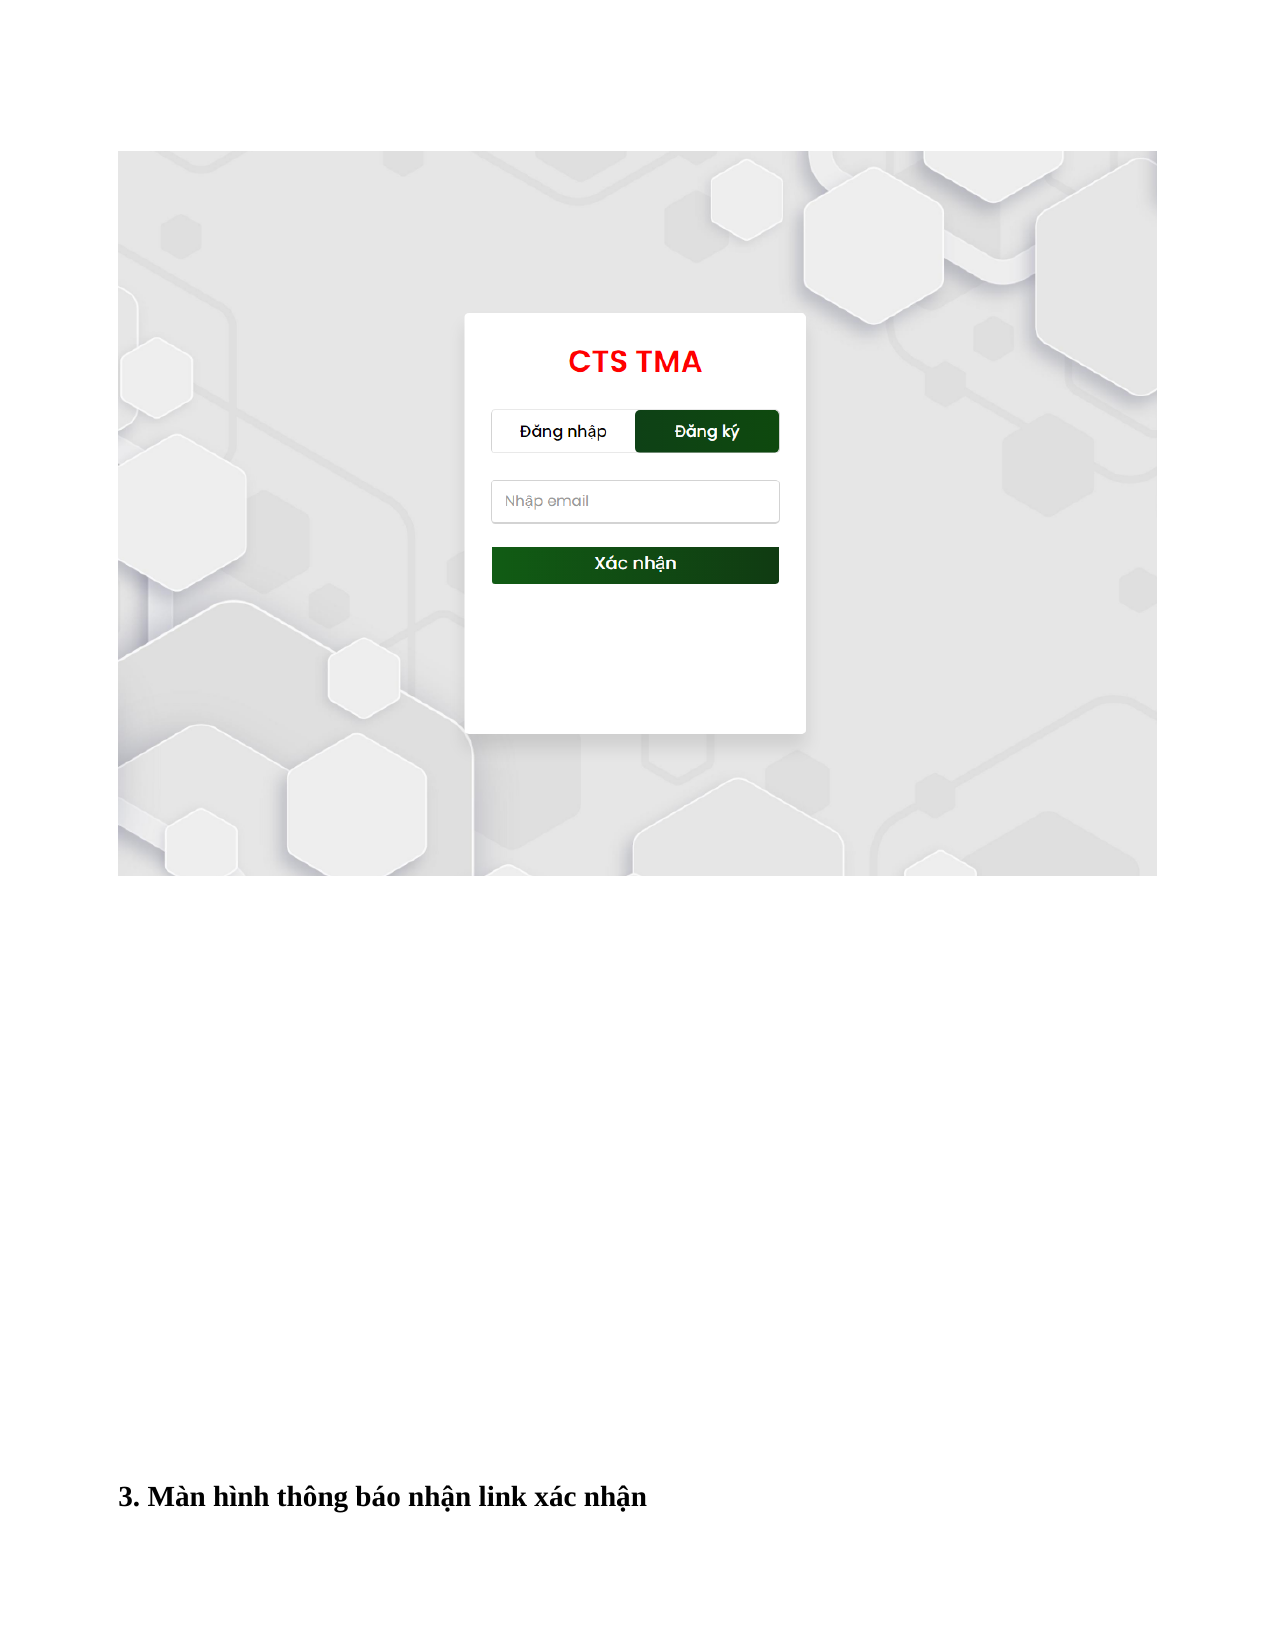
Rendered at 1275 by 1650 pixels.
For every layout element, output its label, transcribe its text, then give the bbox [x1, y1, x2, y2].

text 3. Màn hình thông báo nhận link xác nhận [118, 1479, 1157, 1512]
picture [118, 151, 1157, 876]
